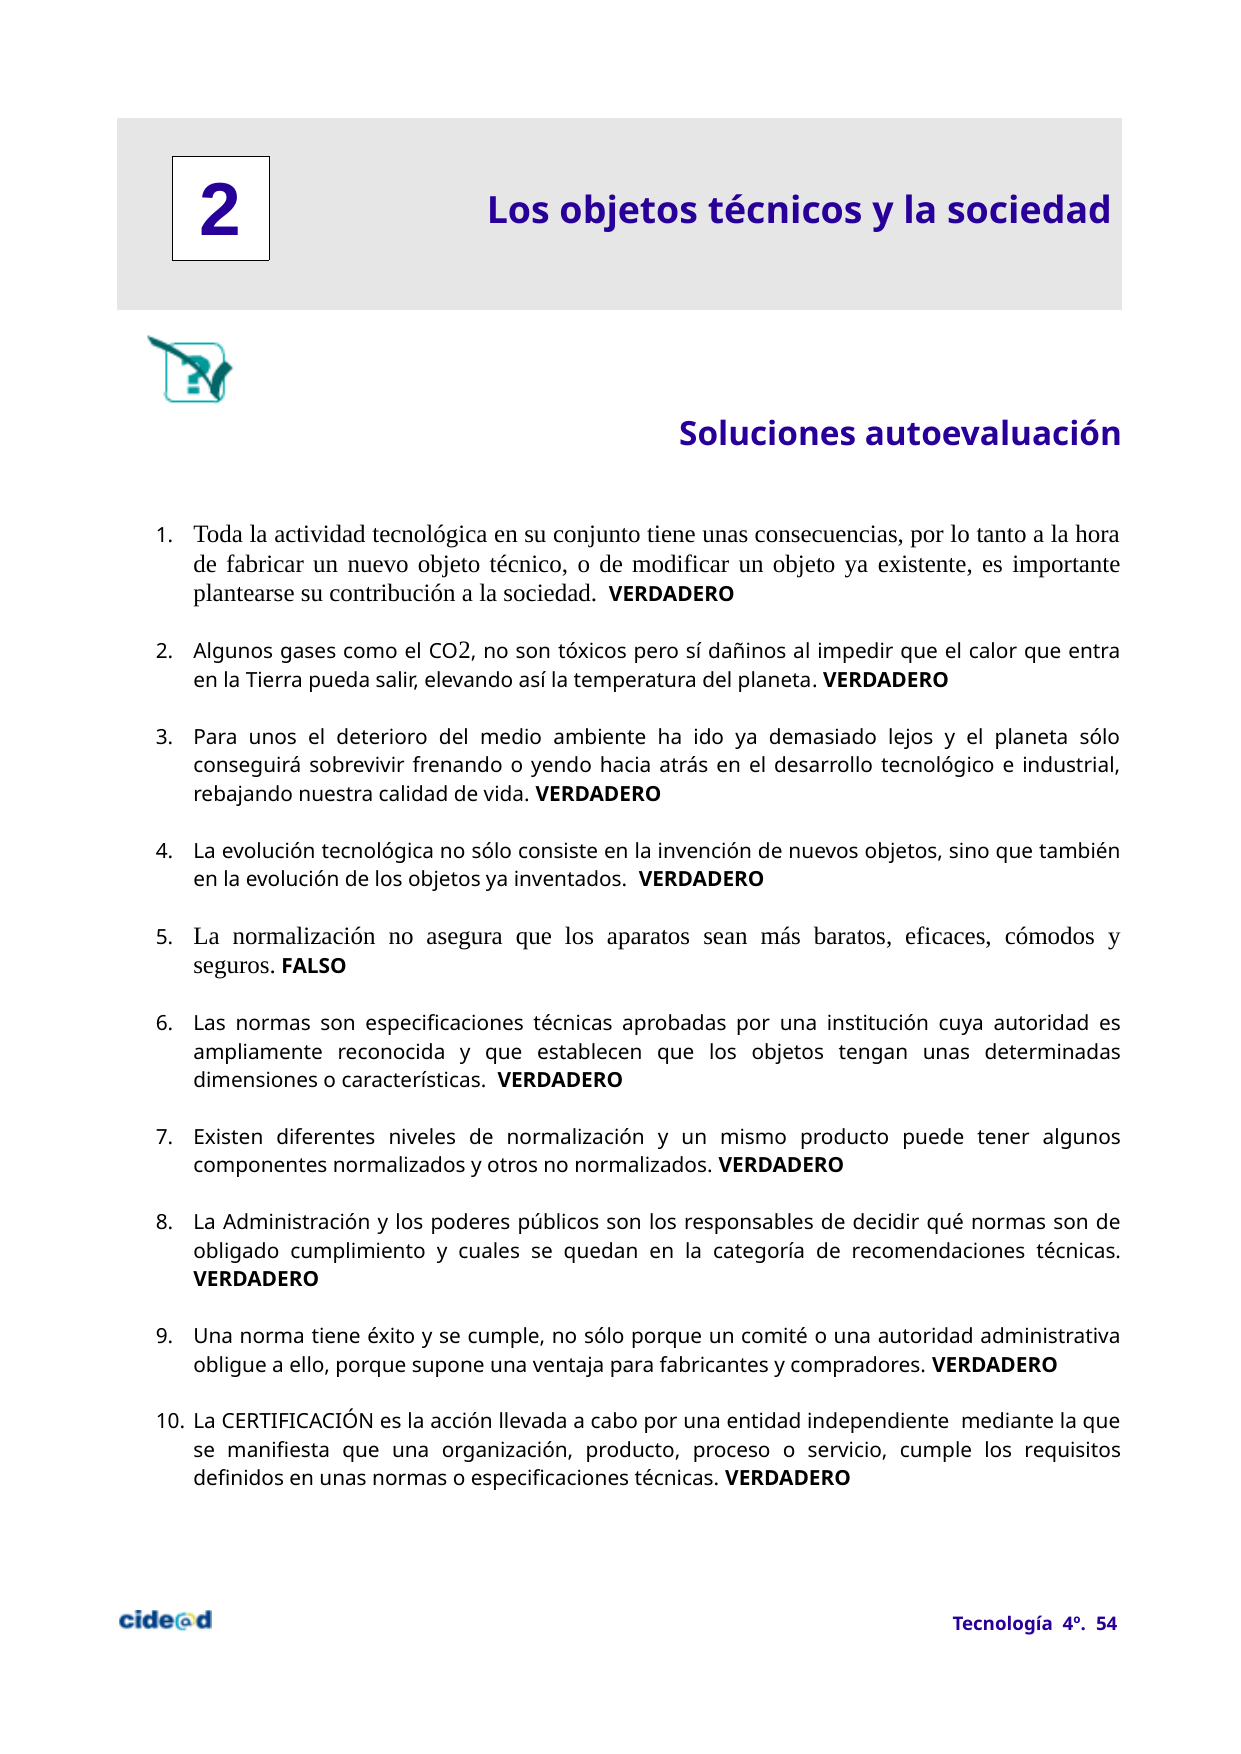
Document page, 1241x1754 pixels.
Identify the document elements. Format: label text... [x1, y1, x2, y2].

picture [118, 1610, 212, 1632]
table_header Los objetos técnicos y la sociedad [117, 118, 1122, 310]
list La Administración y los poderes públicos son los responsables de decidir qué normas son de obligado cumplimiento y cuales se quedan en la categoría de recomendaciones técnicas. VERDADERO [156, 1207, 1122, 1293]
list La CERTIFICACIÓN es la acción llevada a cabo por una entidad independiente mediante la que se manifiesta que una organización, producto, proceso o servicio, cumple los requisitos definidos en unas normas o especificaciones técnicas. VERDADERO [156, 1407, 1122, 1492]
list Una norma tiene éxito y se cumple, no sólo porque un comité o una autoridad administrativa obligue a ello, porque supone una ventaja para fabricantes y compradores. VERDADERO [156, 1321, 1122, 1378]
list Toda la actividad tecnológica en su conjunto tiene unas consecuencias, por lo tanto a la hora de fabricar un nuevo objeto técnico, o de modificar un objeto ya existente, es importante plantearse su contribución a la sociedad. VERDADERO [156, 519, 1122, 607]
picture [146, 334, 235, 410]
list Existen diferentes niveles de normalización y un mismo producto puede tener algunos componentes normalizados y otros no normalizados. VERDADERO [156, 1122, 1122, 1179]
list La normalización no asegura que los aparatos sean más baratos, eficaces, cómodos y seguros. FALSO [156, 921, 1122, 980]
list Algunos gases como el CO2, no son tóxicos pero sí dañinos al impedir que el calor que entra en la Tierra pueda salir, elevando así la temperatura del planeta. VERDADERO [156, 636, 1122, 693]
list Soluciones autoevaluación [156, 310, 1122, 455]
list La evolución tecnológica no sólo consiste en la invención de nuevos objetos, sino que también en la evolución de los objetos ya inventados. VERDADERO [156, 836, 1122, 893]
list Las normas son especificaciones técnicas aprobadas por una institución cuya autoridad es ampliamente reconocida y que establecen que los objetos tengan unas determinadas dimensiones o características. VERDADERO [156, 1008, 1122, 1094]
list Para unos el deterioro del medio ambiente ha ido ya demasiado lejos y el planeta sólo conseguirá sobrevivir frenando o yendo hacia atrás en el desarrollo tecnológico e industrial, rebajando nuestra calidad de vida. VERDADERO [156, 722, 1122, 807]
